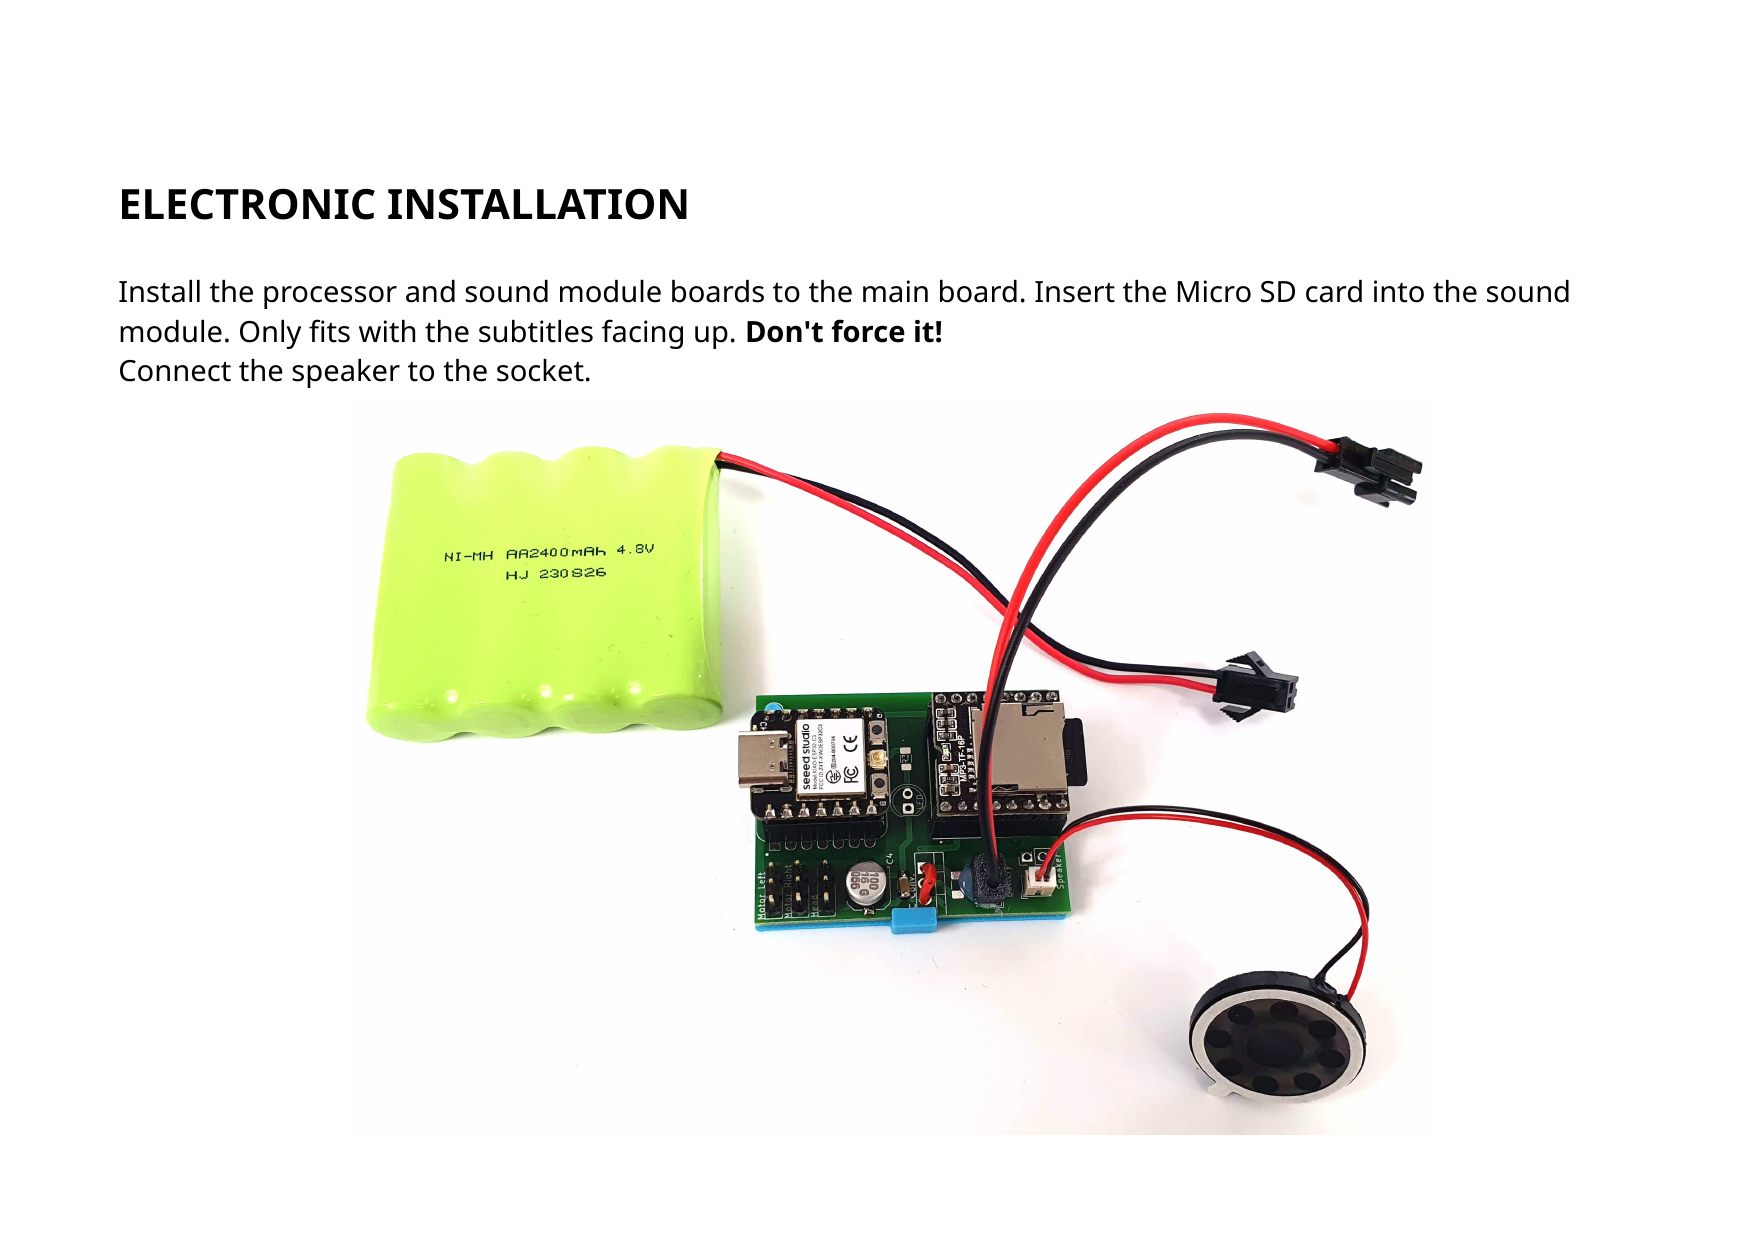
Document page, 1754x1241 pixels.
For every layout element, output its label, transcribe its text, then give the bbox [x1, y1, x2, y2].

picture [348, 396, 1434, 1135]
text ELECTRONIC INSTALLATION [118, 175, 1636, 232]
text Connect the speaker to the socket. [118, 351, 1636, 390]
text Install the processor and sound module boards to the main board. Insert the Micro SD card into the sound module. Only fits with the subtitles facing up. Don't force it! [118, 271, 1636, 351]
